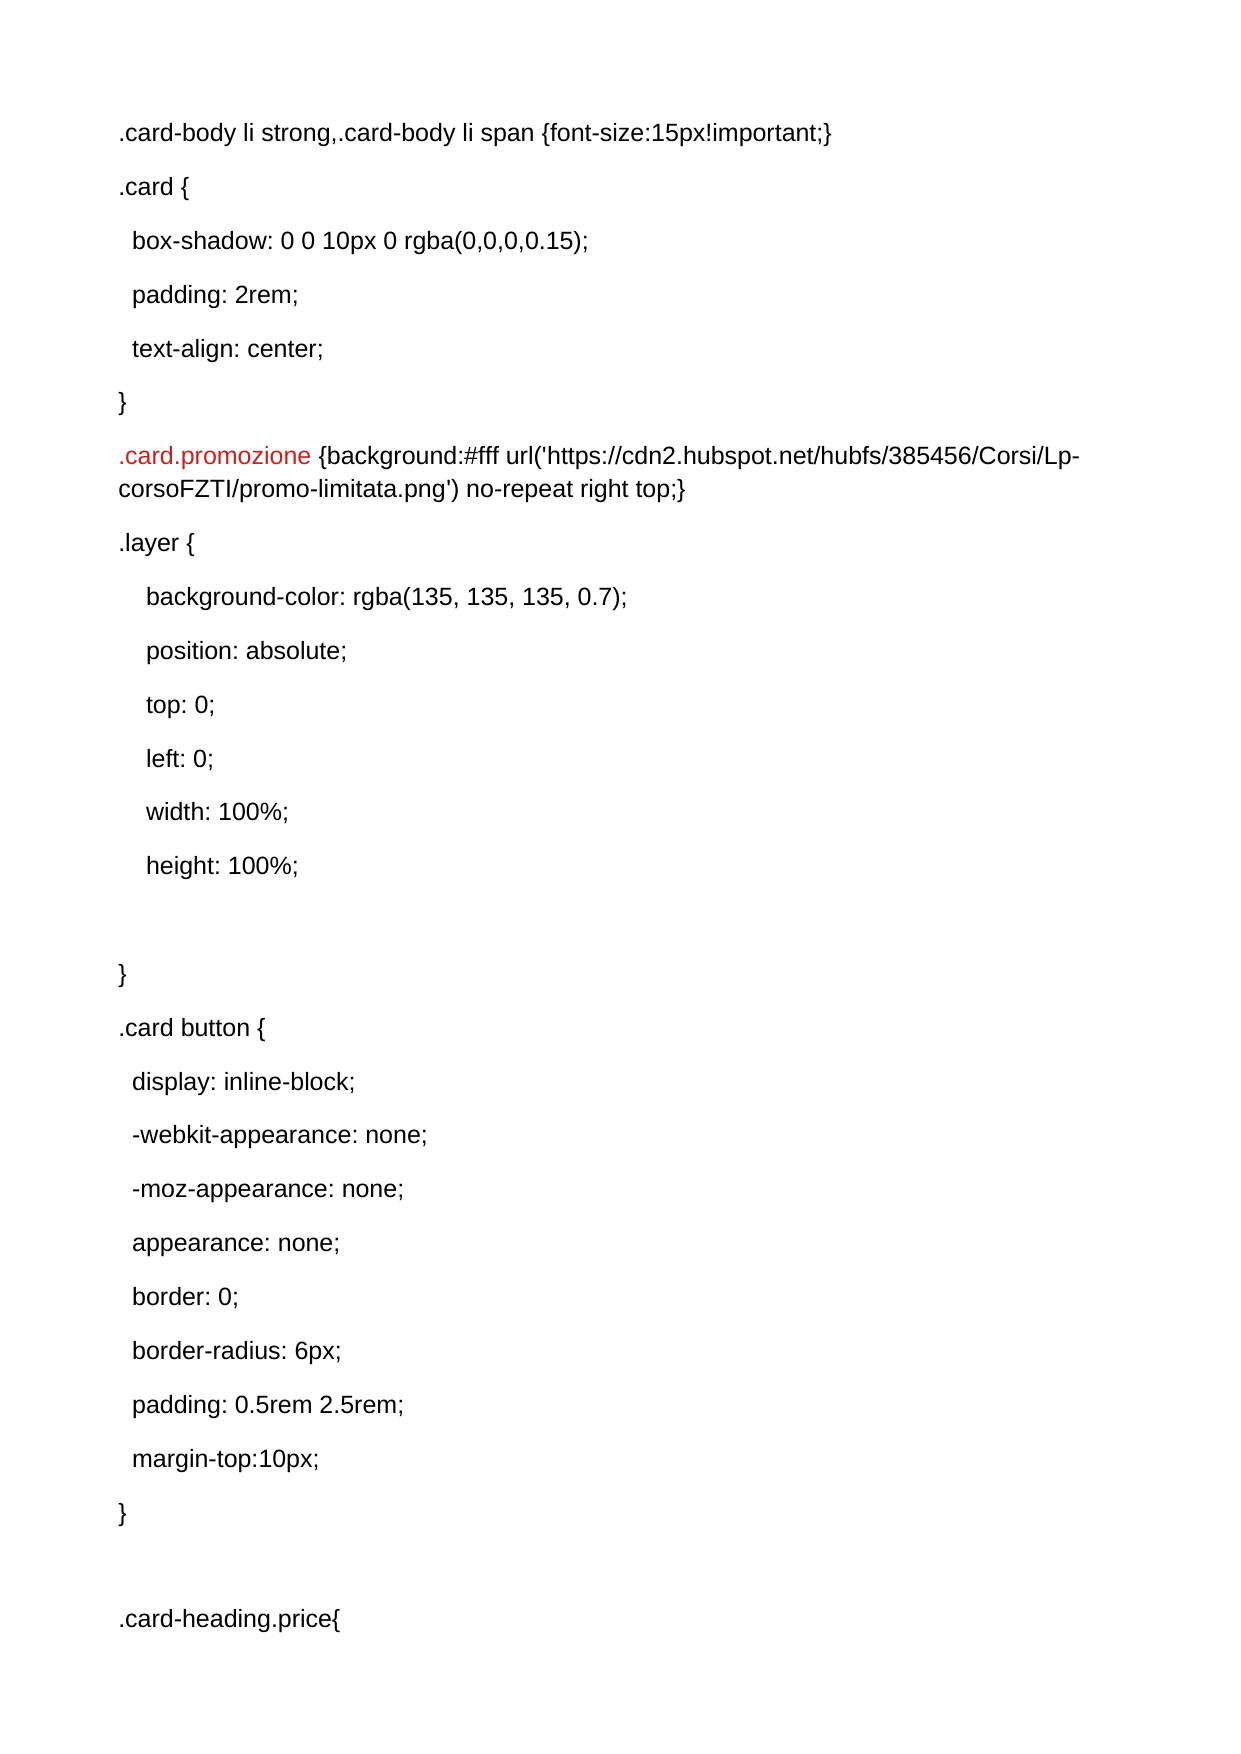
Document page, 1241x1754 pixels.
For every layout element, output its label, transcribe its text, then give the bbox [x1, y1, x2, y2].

text width: 100%; [118, 797, 1122, 826]
text .card { [118, 172, 1122, 201]
text border-radius: 6px; [118, 1336, 1122, 1365]
text } [118, 959, 1122, 988]
text } [118, 1497, 1122, 1526]
text -moz-appearance: none; [118, 1174, 1122, 1203]
text padding: 2rem; [118, 280, 1122, 308]
text .card.promozione {background:#fff url('https://cdn2.hubspot.net/hubfs/385456/Corsi/Lp-corsoFZTI/promo-limitata.png') no-repeat right top;} [118, 441, 1122, 503]
text position: absolute; [118, 636, 1122, 664]
text .card button { [118, 1013, 1122, 1042]
text box-shadow: 0 0 10px 0 rgba(0,0,0,0.15); [118, 226, 1122, 254]
text appearance: none; [118, 1228, 1122, 1257]
text height: 100%; [118, 851, 1122, 880]
text background-color: rgba(135, 135, 135, 0.7); [118, 582, 1122, 611]
text margin-top:10px; [118, 1444, 1122, 1472]
text text-align: center; [118, 333, 1122, 362]
text .layer { [118, 528, 1122, 557]
text .card-body li strong,.card-body li span {font-size:15px!important;} [118, 118, 1122, 147]
text left: 0; [118, 743, 1122, 772]
text -webkit-appearance: none; [118, 1121, 1122, 1149]
text border: 0; [118, 1282, 1122, 1311]
text .card-heading.price{ [118, 1604, 1122, 1633]
text display: inline-block; [118, 1067, 1122, 1095]
text top: 0; [118, 690, 1122, 718]
text padding: 0.5rem 2.5rem; [118, 1390, 1122, 1418]
text } [118, 387, 1122, 416]
